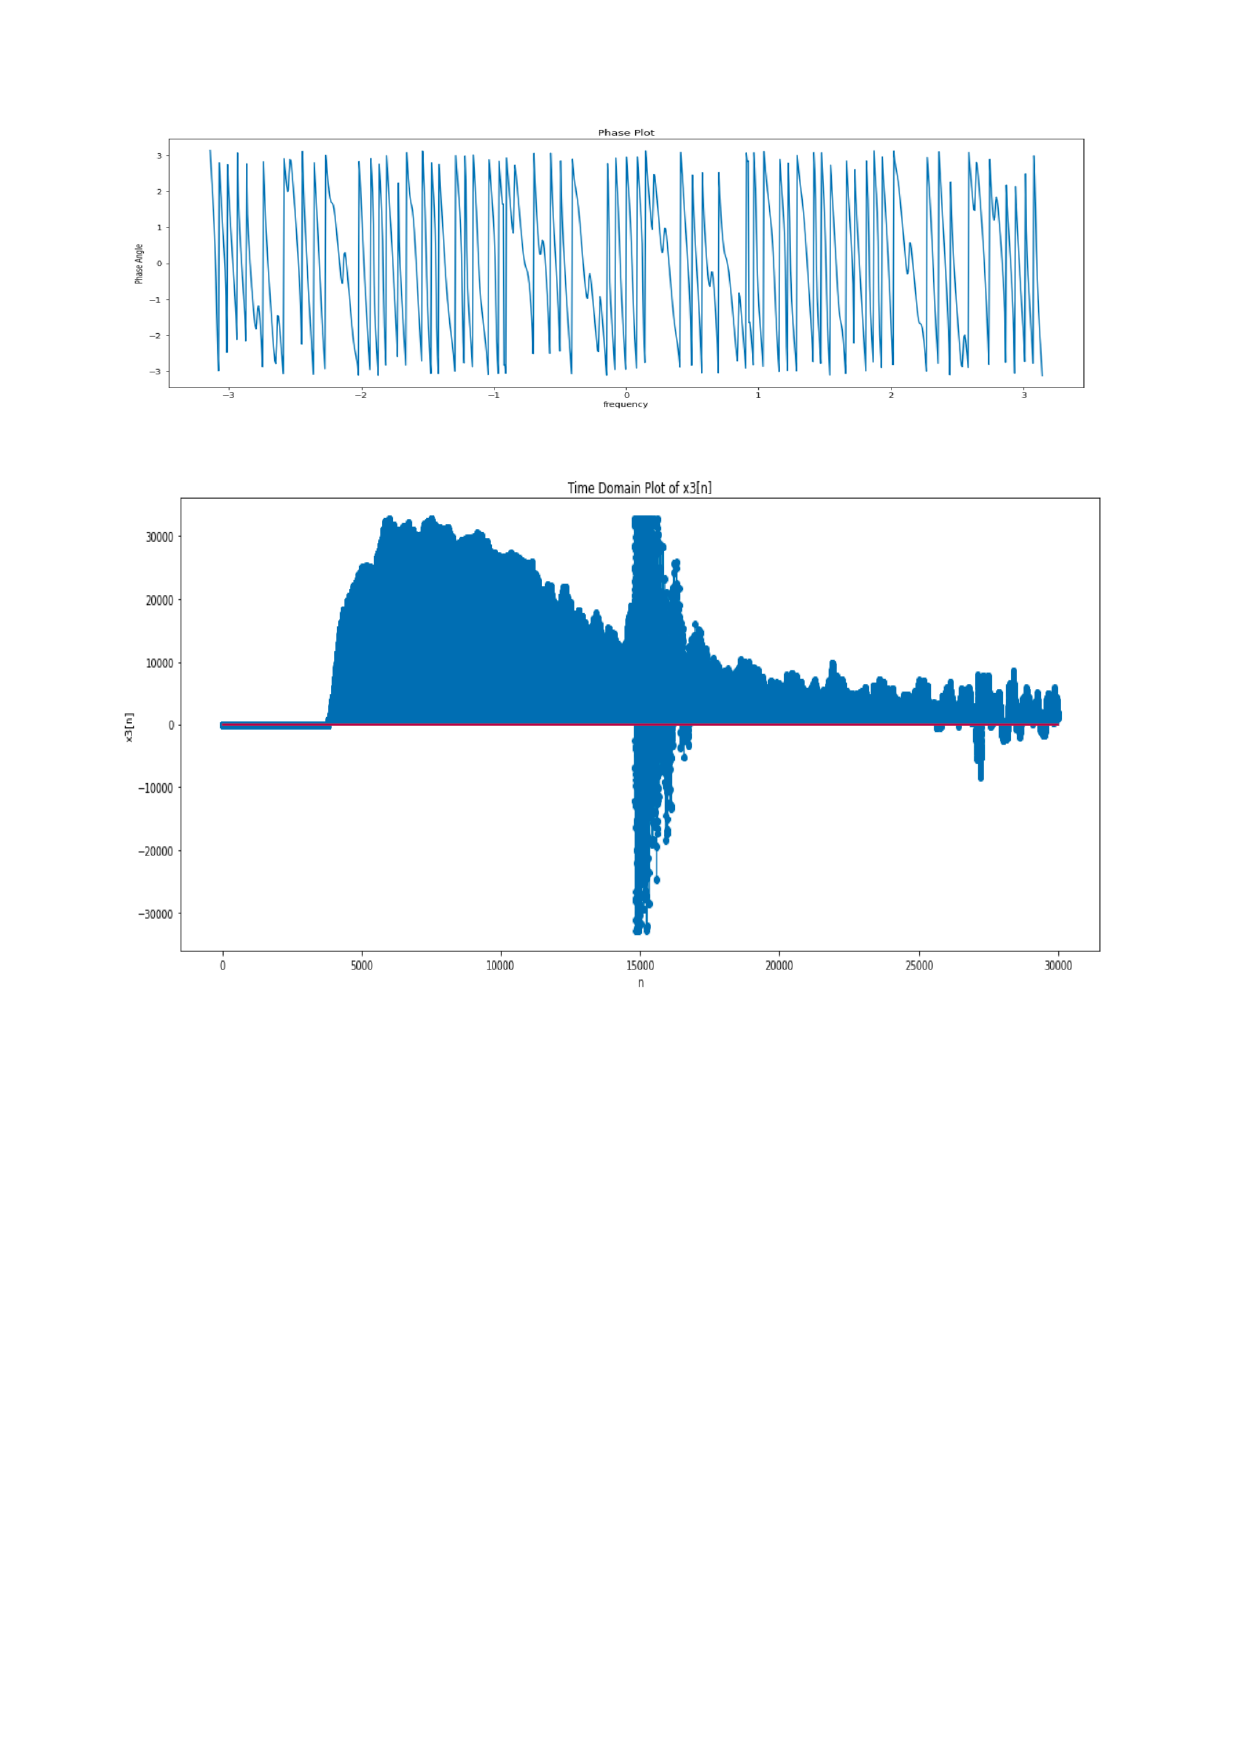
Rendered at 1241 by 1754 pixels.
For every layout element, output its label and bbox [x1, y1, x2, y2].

picture [118, 474, 1123, 989]
picture [118, 118, 1123, 417]
